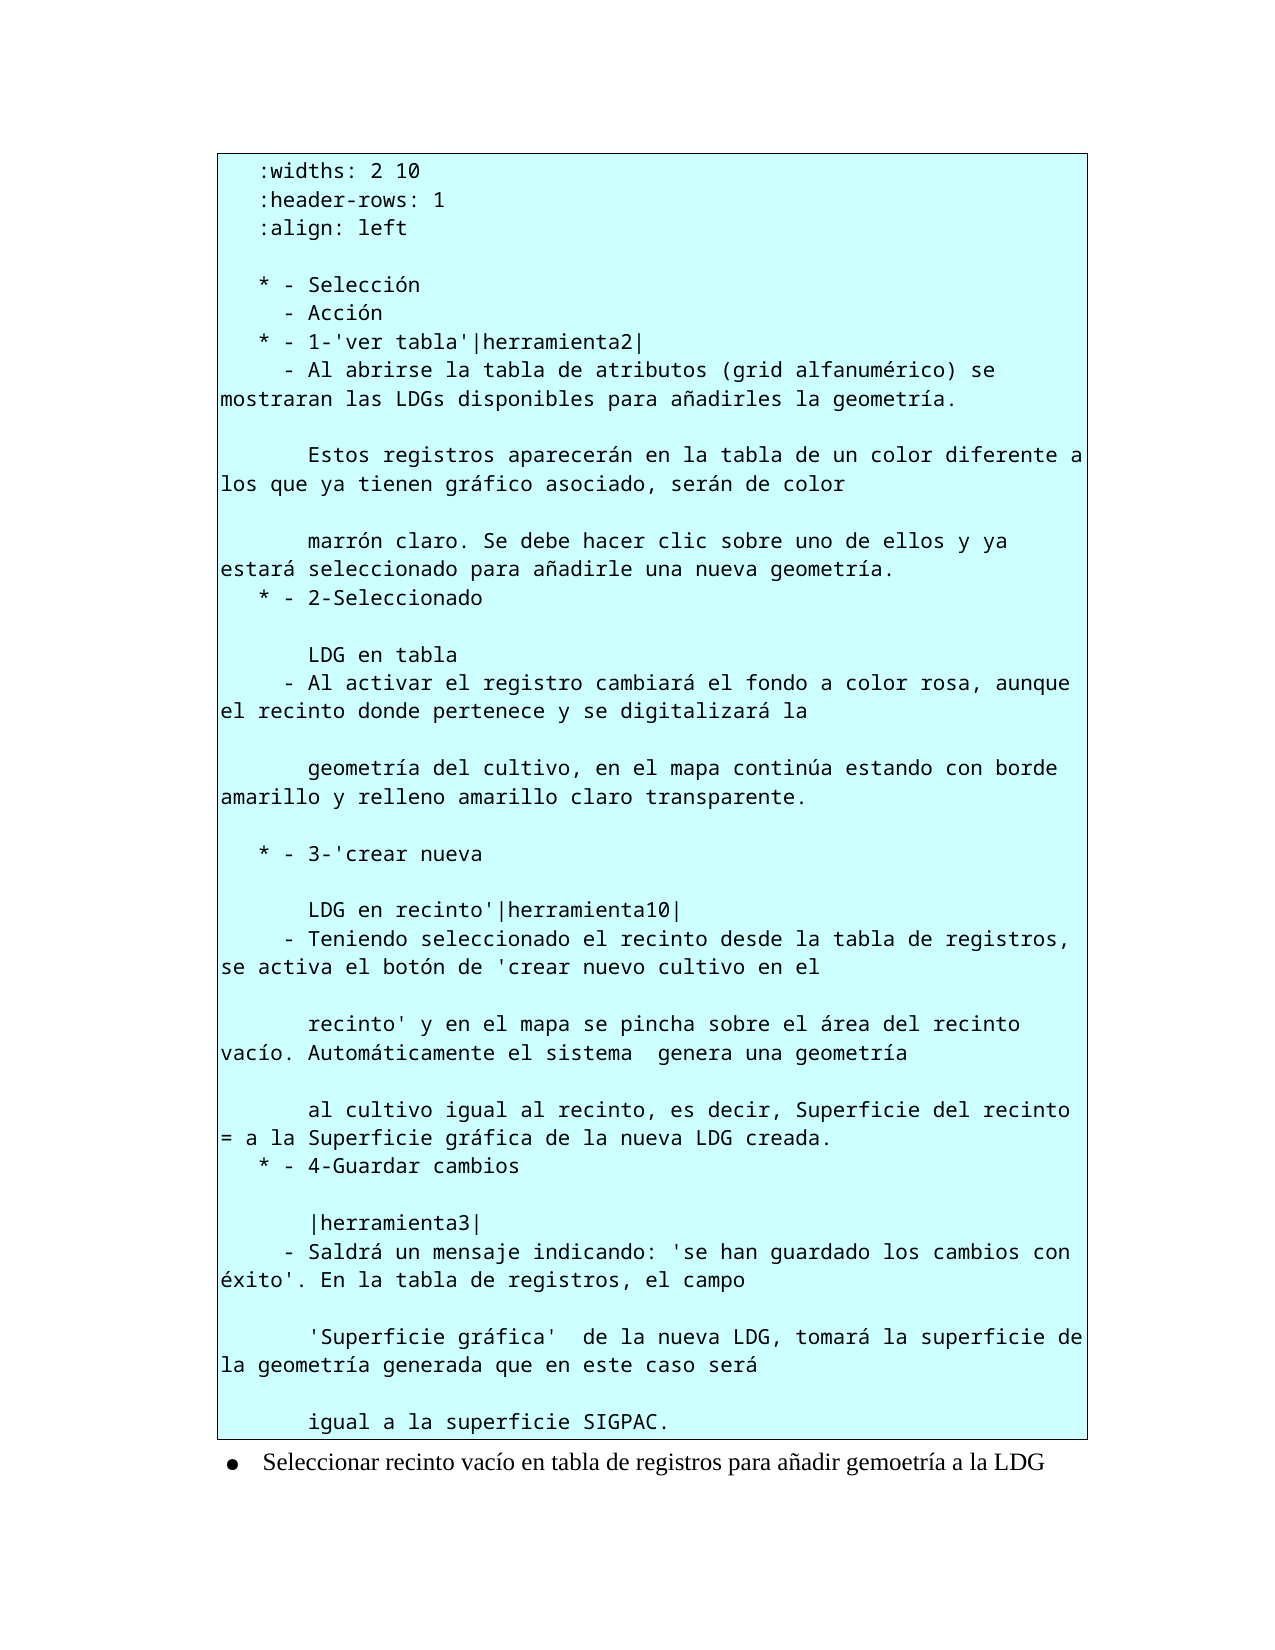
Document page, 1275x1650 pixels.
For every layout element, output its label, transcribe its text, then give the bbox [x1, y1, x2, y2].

list Seleccionar recinto vacío en tabla de registros para añadir gemoetría a la LDG [225, 1448, 1087, 1476]
text :widths: 2 10 :header-rows: 1 :align: left * - Selección - Acción * - 1-'ver tabla'|herramienta2| - Al abrirse la tabla de atributos (grid alfanumérico) se mostraran las LDGs disponibles para añadirles la geometría. Estos registros aparecerán en la tabla de un color diferente a los que ya tienen gráfico asociado, serán de color marrón claro. Se debe hacer clic sobre uno de ellos y ya estará seleccionado para añadirle una nueva geometría. * - 2-Seleccionado LDG en tabla - Al activar el registro cambiará el fondo a color rosa, aunque el recinto donde pertenece y se digitalizará la geometría del cultivo, en el mapa continúa estando con borde amarillo y relleno amarillo claro transparente. * - 3-'crear nueva LDG en recinto'|herramienta10| - Teniendo seleccionado el recinto desde la tabla de registros, se activa el botón de 'crear nuevo cultivo en el recinto' y en el mapa se pincha sobre el área del recinto vacío. Automáticamente el sistema genera una geometría al cultivo igual al recinto, es decir, Superficie del recinto = a la Superficie gráfica de la nueva LDG creada. * - 4-Guardar cambios |herramienta3| - Saldrá un mensaje indicando: 'se han guardado los cambios con éxito'. En la tabla de registros, el campo 'Superficie gráfica' de la nueva LDG, tomará la superficie de la geometría generada que en este caso será igual a la superficie SIGPAC. [218, 154, 1087, 1439]
